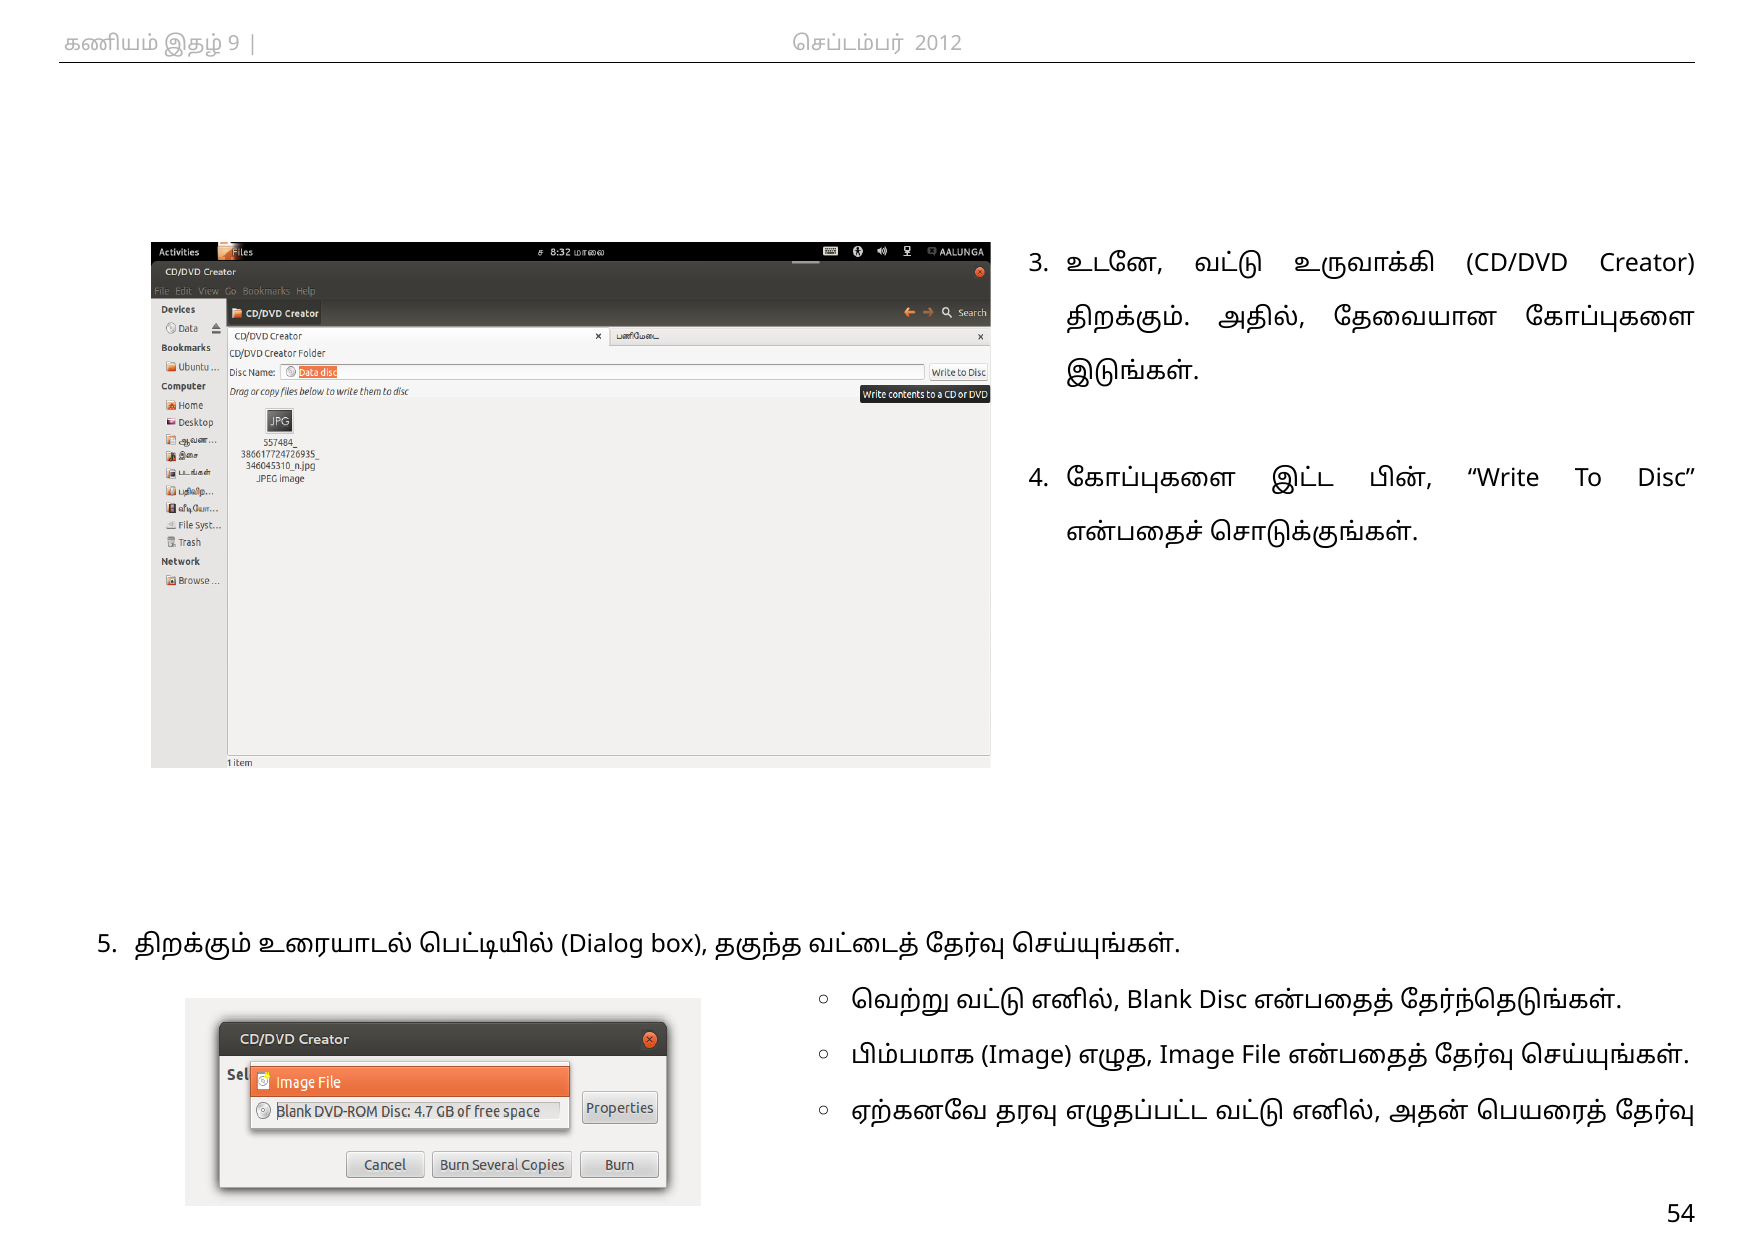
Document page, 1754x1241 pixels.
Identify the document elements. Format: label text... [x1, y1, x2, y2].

list உடனே, வட்டு உருவாக்கி (CD/DVD Creator) திறக்கும். அதில், தேவையான கோப்புகளை இடுங்கள். [991, 245, 1695, 390]
list ஏற்கனவே தரவு எழுதப்பட்ட வட்டு எனில், அதன் பெயரைத் தேர்வு [701, 1092, 1695, 1129]
list திறக்கும் உரையாடல் பெட்டியில் (Dialog box), தகுந்த வட்டைத் தேர்வு செய்யுங்கள். [97, 926, 1695, 963]
list பிம்பமாக (Image) எழுத, Image File என்பதைத் தேர்வு செய்யுங்கள். [701, 1037, 1695, 1074]
picture [151, 242, 991, 768]
list [97, 459, 151, 550]
picture [185, 998, 701, 1206]
list வெற்று வட்டு எனில், Blank Disc என்பதைத் தேர்ந்தெடுங்கள். [172, 982, 1695, 1018]
list கோப்புகளை இட்ட பின், “Write To Disc” என்பதைச் சொடுக்குங்கள். [991, 459, 1695, 550]
list [97, 245, 151, 390]
